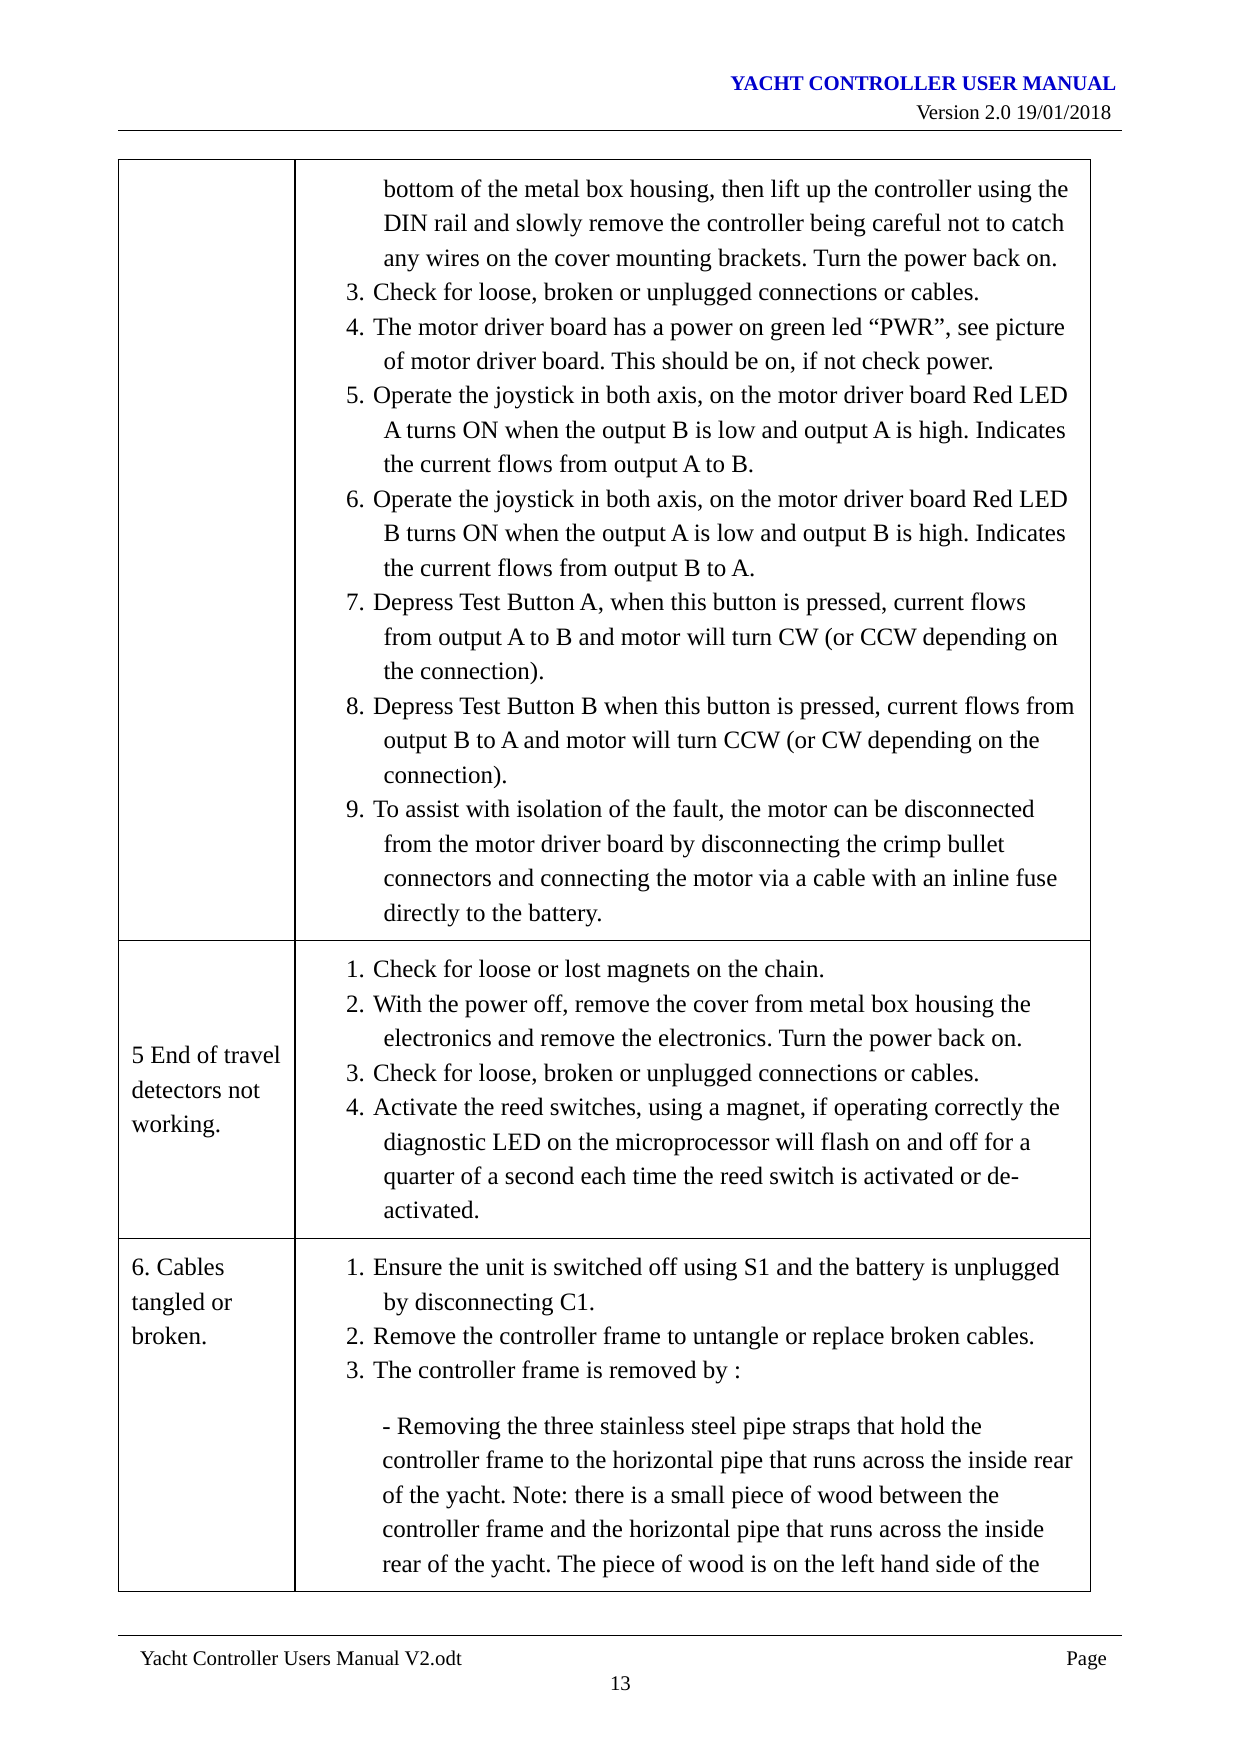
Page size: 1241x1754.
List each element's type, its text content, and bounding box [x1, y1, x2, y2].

table_cell Check for loose or lost magnets on the chain. With the power off, remove the cover from metal box housing the electronics and remove the electronics. Turn the power back on. Check for loose, broken or unplugged connections or cables. Activate the reed switches, using a magnet, if operating correctly the diagnostic LED on the microprocessor will flash on and off for a quarter of a second each time the reed switch is activated or de-activated. [296, 941, 1090, 1238]
table_cell 6. Cables tangled or broken. [119, 1239, 294, 1591]
table_cell bottom of the metal box housing, then lift up the controller using the DIN rail and slowly remove the controller being careful not to catch any wires on the cover mounting brackets. Turn the power back on. Check for loose, broken or unplugged connections or cables. The motor driver board has a power on green led “PWR”, see picture of motor driver board. This should be on, if not check power. Operate the joystick in both axis, on the motor driver board Red LED A turns ON when the output B is low and output A is high. Indicates the current flows from output A to B. Operate the joystick in both axis, on the motor driver board Red LED B turns ON when the output A is low and output B is high. Indicates the current flows from output B to A. Depress Test Button A, when this button is pressed, current flows from output A to B and motor will turn CW (or CCW depending on the connection). Depress Test Button B when this button is pressed, current flows from output B to A and motor will turn CCW (or CW depending on the connection). To assist with isolation of the fault, the motor can be disconnected from the motor driver board by disconnecting the crimp bullet connectors and connecting the motor via a cable with an inline fuse directly to the battery. [296, 160, 1090, 940]
table_cell Ensure the unit is switched off using S1 and the battery is unplugged by disconnecting C1. Remove the controller frame to untangle or replace broken cables. The controller frame is removed by : - Removing the three stainless steel pipe straps that hold the controller frame to the horizontal pipe that runs across the inside rear of the yacht. Note: there is a small piece of wood between the controller frame and the horizontal pipe that runs across the inside rear of the yacht. The piece of wood is on the left hand side of the [296, 1239, 1090, 1591]
table_cell 5 End of travel detectors not working. [119, 941, 294, 1238]
table_cell [119, 160, 294, 940]
